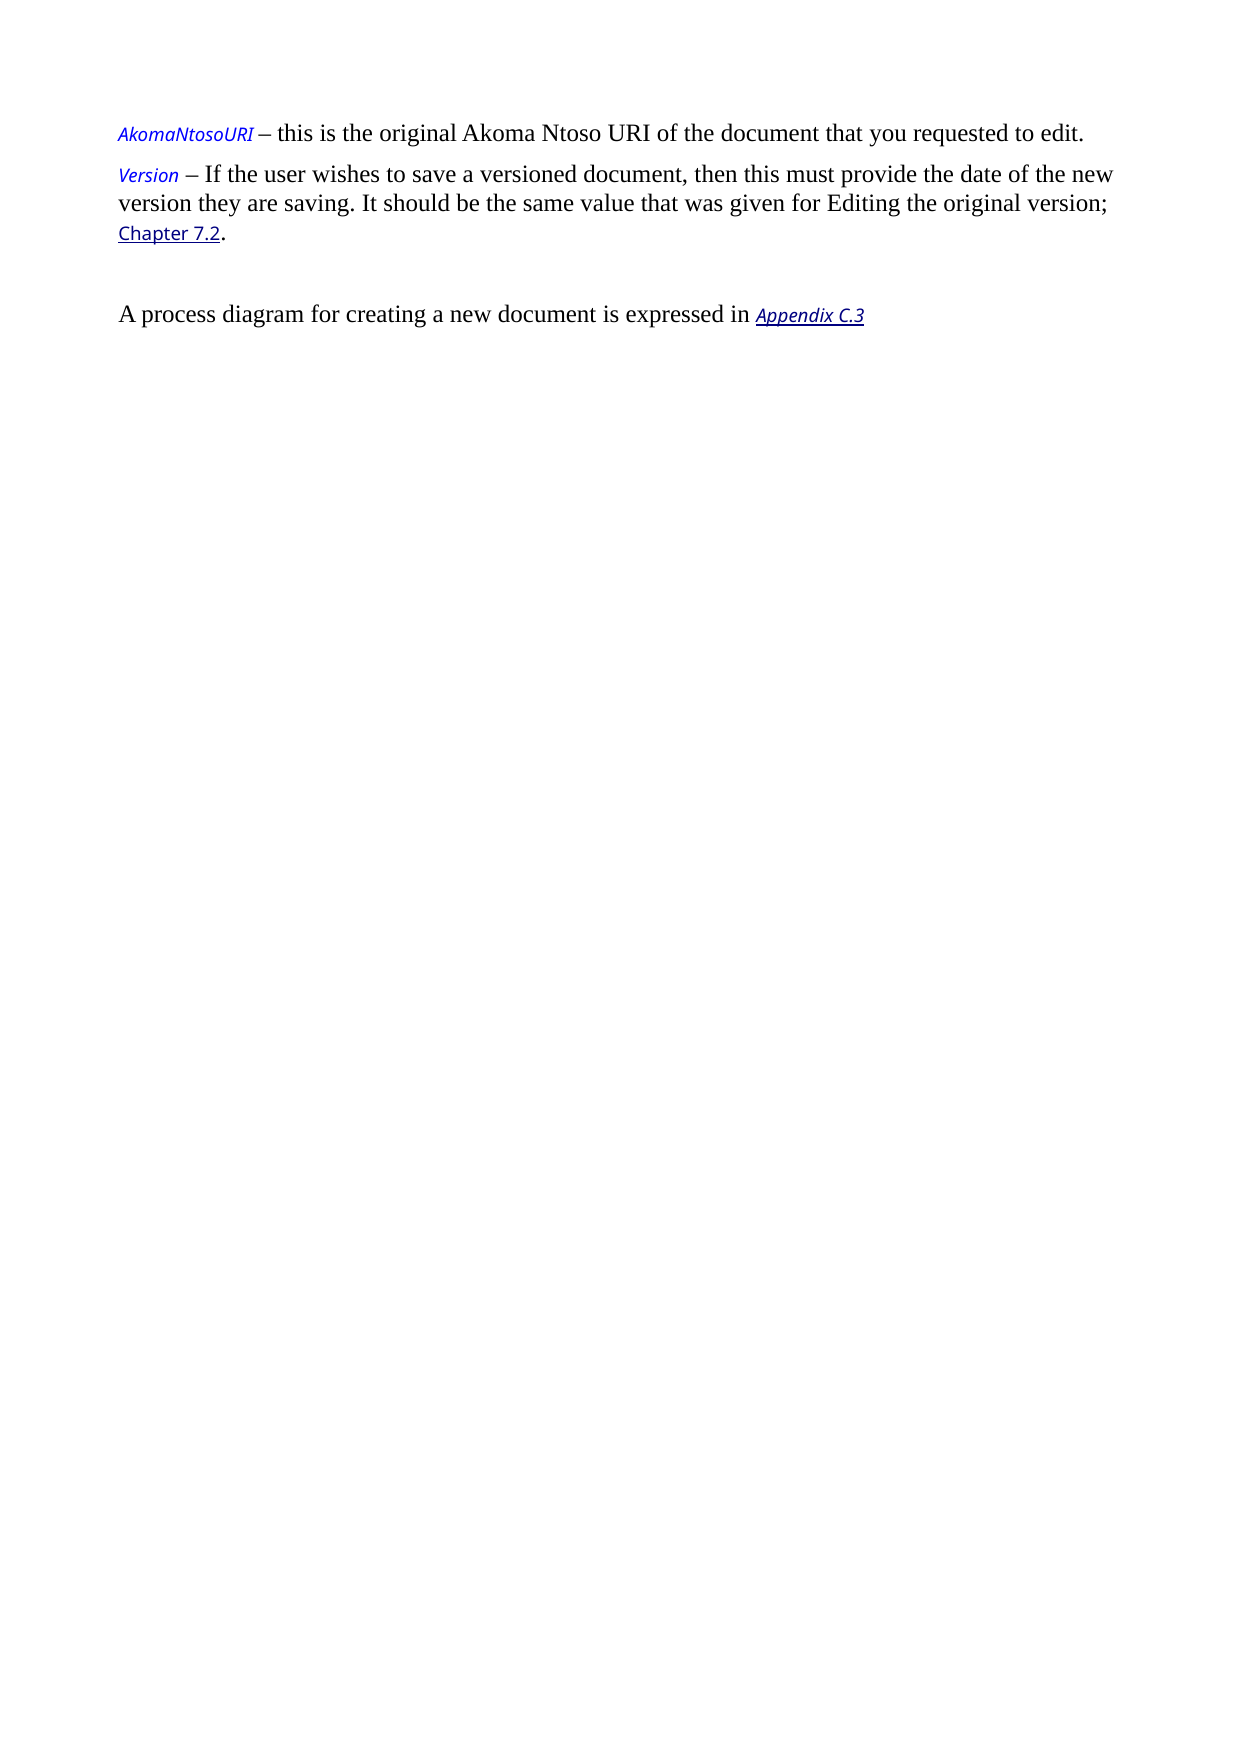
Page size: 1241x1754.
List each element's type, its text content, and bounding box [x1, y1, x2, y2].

text AkomaNtosoURI – this is the original Akoma Ntoso URI of the document that you requested to edit. [118, 118, 1122, 147]
text A process diagram for creating a new document is expressed in Appendix C.3 [118, 299, 1122, 328]
text Version – If the user wishes to save a versioned document, then this must provide the date of the new version they are saving. It should be the same value that was given for Editing the original version; Chapter 7.2. [118, 159, 1122, 246]
